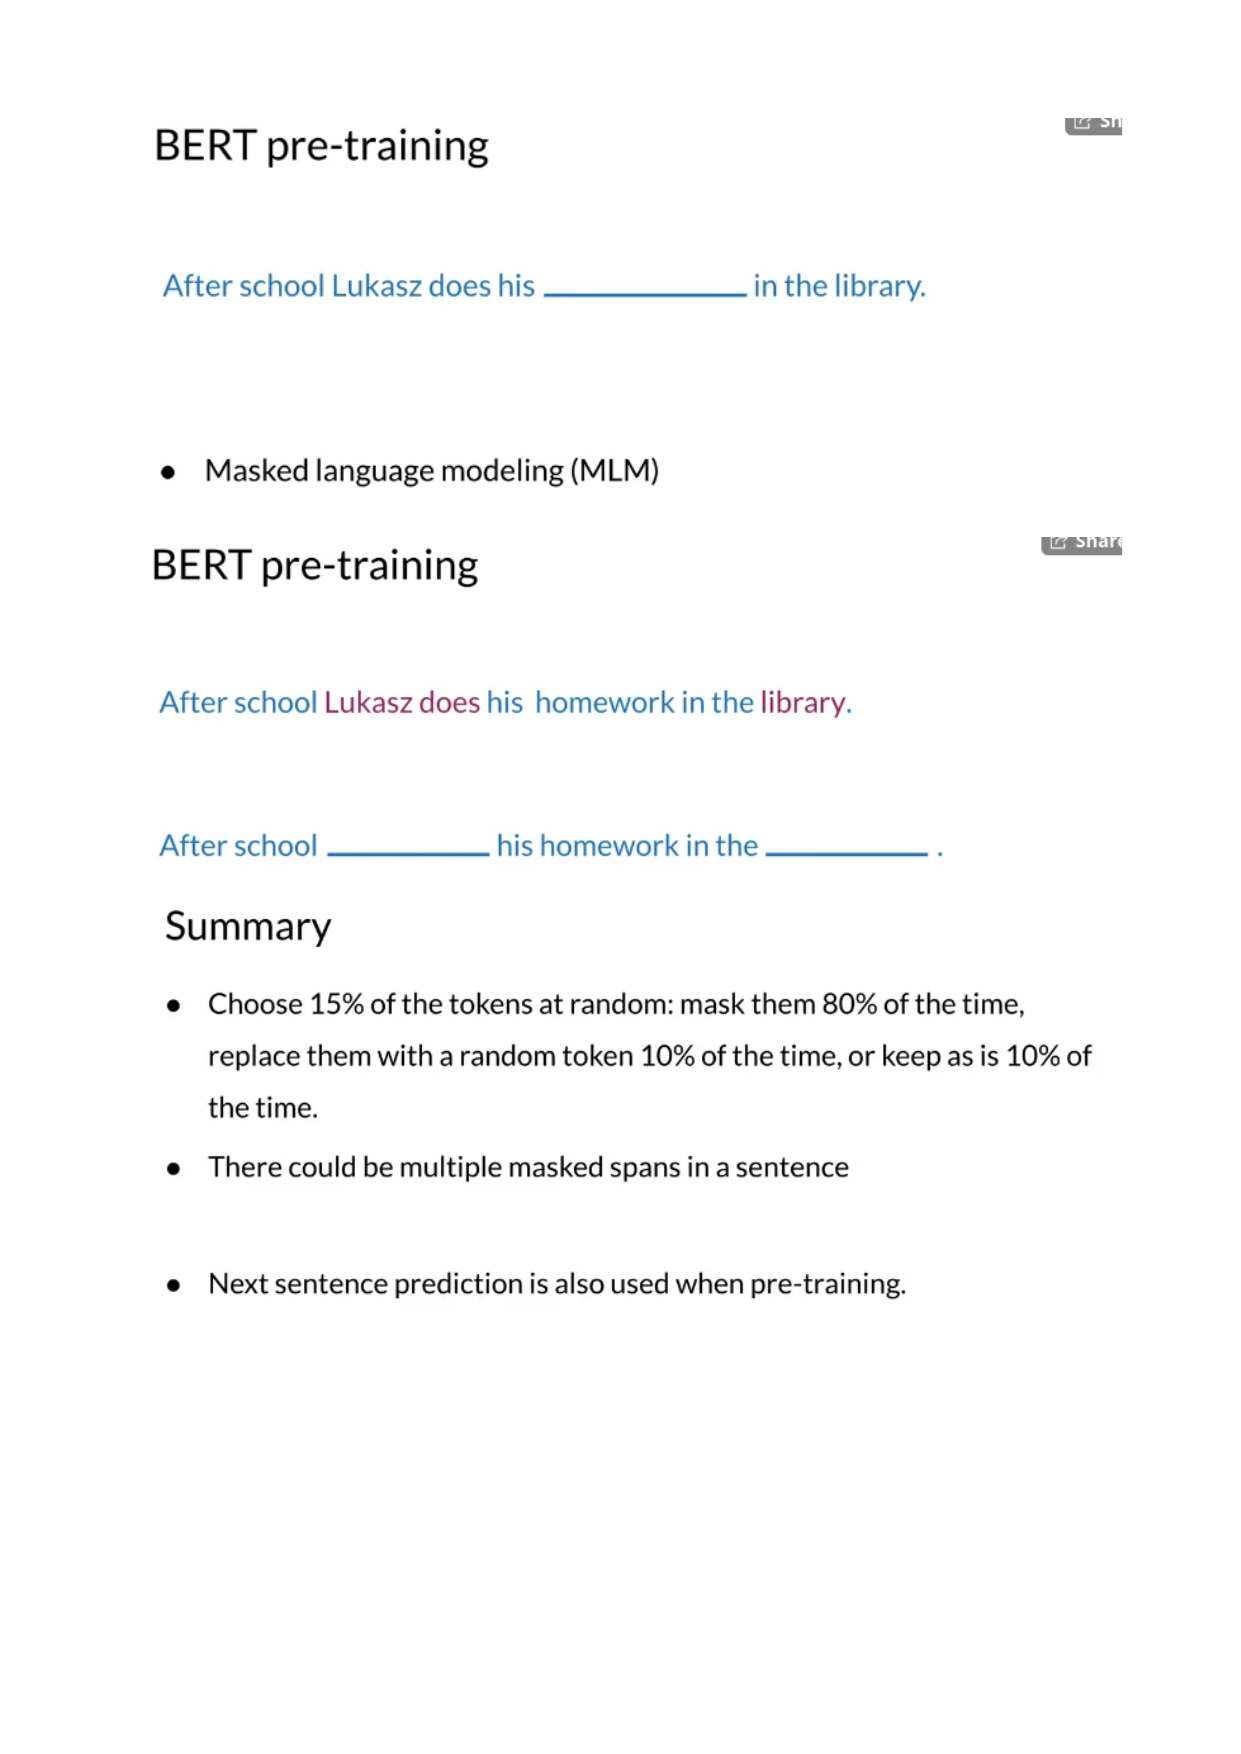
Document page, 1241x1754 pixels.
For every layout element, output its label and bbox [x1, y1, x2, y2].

picture [118, 537, 1123, 876]
picture [118, 118, 1123, 509]
picture [118, 904, 1123, 1311]
